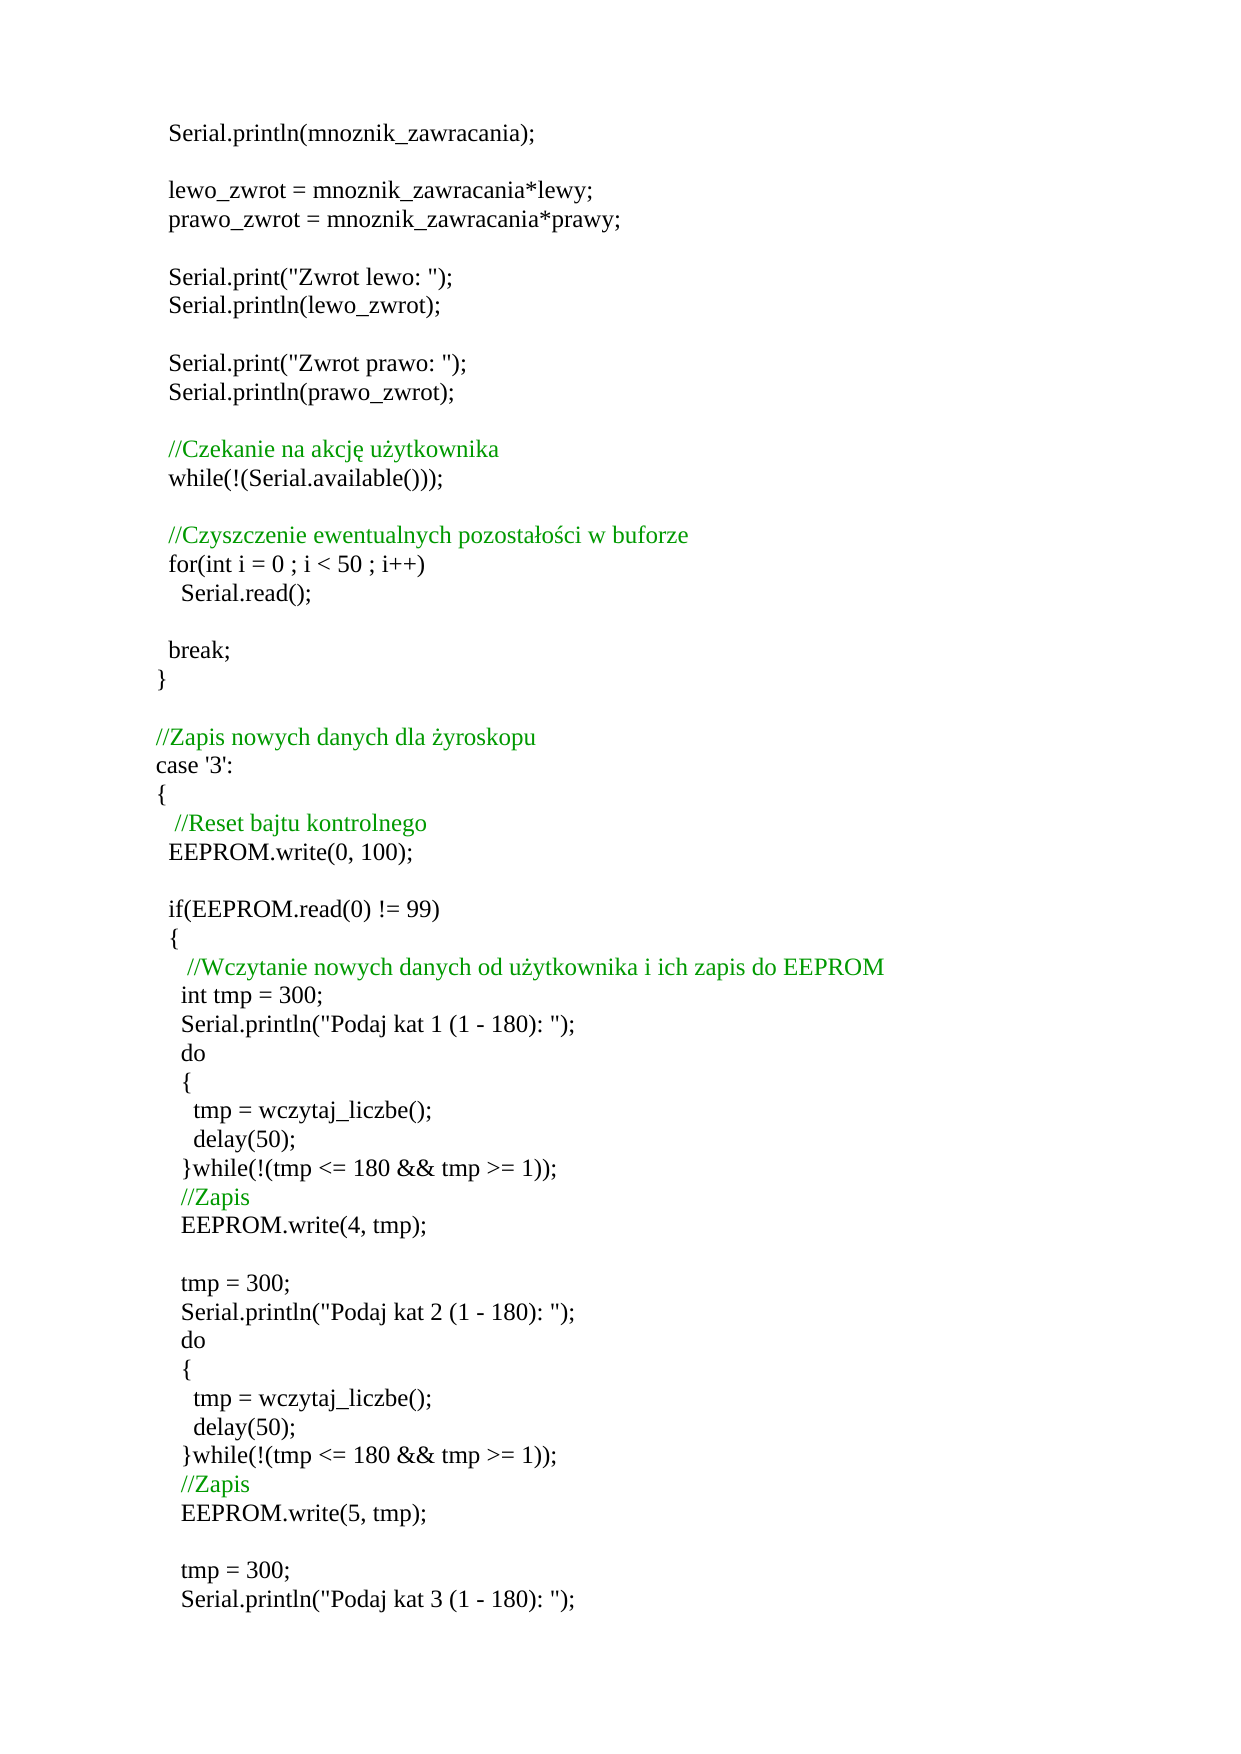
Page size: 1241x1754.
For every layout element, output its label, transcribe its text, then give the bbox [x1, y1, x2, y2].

text { [118, 1354, 1122, 1383]
text break; [118, 636, 1122, 664]
text Serial.println(prawo_zwrot); [118, 377, 1122, 406]
text //Czyszczenie ewentualnych pozostałości w buforze [118, 521, 1122, 549]
text tmp = wczytaj_liczbe(); [118, 1383, 1122, 1412]
text tmp = 300; [118, 1556, 1122, 1584]
text case '3': [118, 751, 1122, 779]
text Serial.print("Zwrot prawo: "); [118, 348, 1122, 377]
text Serial.print("Zwrot lewo: "); [118, 262, 1122, 291]
text do [118, 1038, 1122, 1067]
text delay(50); [118, 1124, 1122, 1153]
text //Czekanie na akcję użytkownika [118, 434, 1122, 463]
text { [118, 1067, 1122, 1096]
text Serial.println(mnoznik_zawracania); [118, 118, 1122, 147]
text }while(!(tmp <= 180 && tmp >= 1)); [118, 1153, 1122, 1182]
text prawo_zwrot = mnoznik_zawracania*prawy; [118, 204, 1122, 233]
text do [118, 1326, 1122, 1354]
text //Reset bajtu kontrolnego [118, 808, 1122, 837]
text Serial.println("Podaj kat 3 (1 - 180): "); [118, 1584, 1122, 1613]
text for(int i = 0 ; i < 50 ; i++) [118, 549, 1122, 578]
text lewo_zwrot = mnoznik_zawracania*lewy; [118, 176, 1122, 204]
text Serial.println(lewo_zwrot); [118, 291, 1122, 319]
text } [118, 664, 1122, 693]
text }while(!(tmp <= 180 && tmp >= 1)); [118, 1441, 1122, 1469]
text //Wczytanie nowych danych od użytkownika i ich zapis do EEPROM [118, 952, 1122, 981]
text //Zapis nowych danych dla żyroskopu [118, 722, 1122, 751]
text if(EEPROM.read(0) != 99) [118, 894, 1122, 923]
text Serial.println("Podaj kat 2 (1 - 180): "); [118, 1297, 1122, 1326]
text Serial.println("Podaj kat 1 (1 - 180): "); [118, 1009, 1122, 1038]
text tmp = wczytaj_liczbe(); [118, 1096, 1122, 1124]
text { [118, 779, 1122, 808]
text int tmp = 300; [118, 981, 1122, 1009]
text EEPROM.write(0, 100); [118, 837, 1122, 866]
text Serial.read(); [118, 578, 1122, 607]
text { [118, 923, 1122, 952]
text EEPROM.write(5, tmp); [118, 1498, 1122, 1527]
text delay(50); [118, 1412, 1122, 1441]
text tmp = 300; [118, 1268, 1122, 1297]
text //Zapis [118, 1182, 1122, 1211]
text while(!(Serial.available())); [118, 463, 1122, 492]
text //Zapis [118, 1469, 1122, 1498]
text EEPROM.write(4, tmp); [118, 1211, 1122, 1239]
